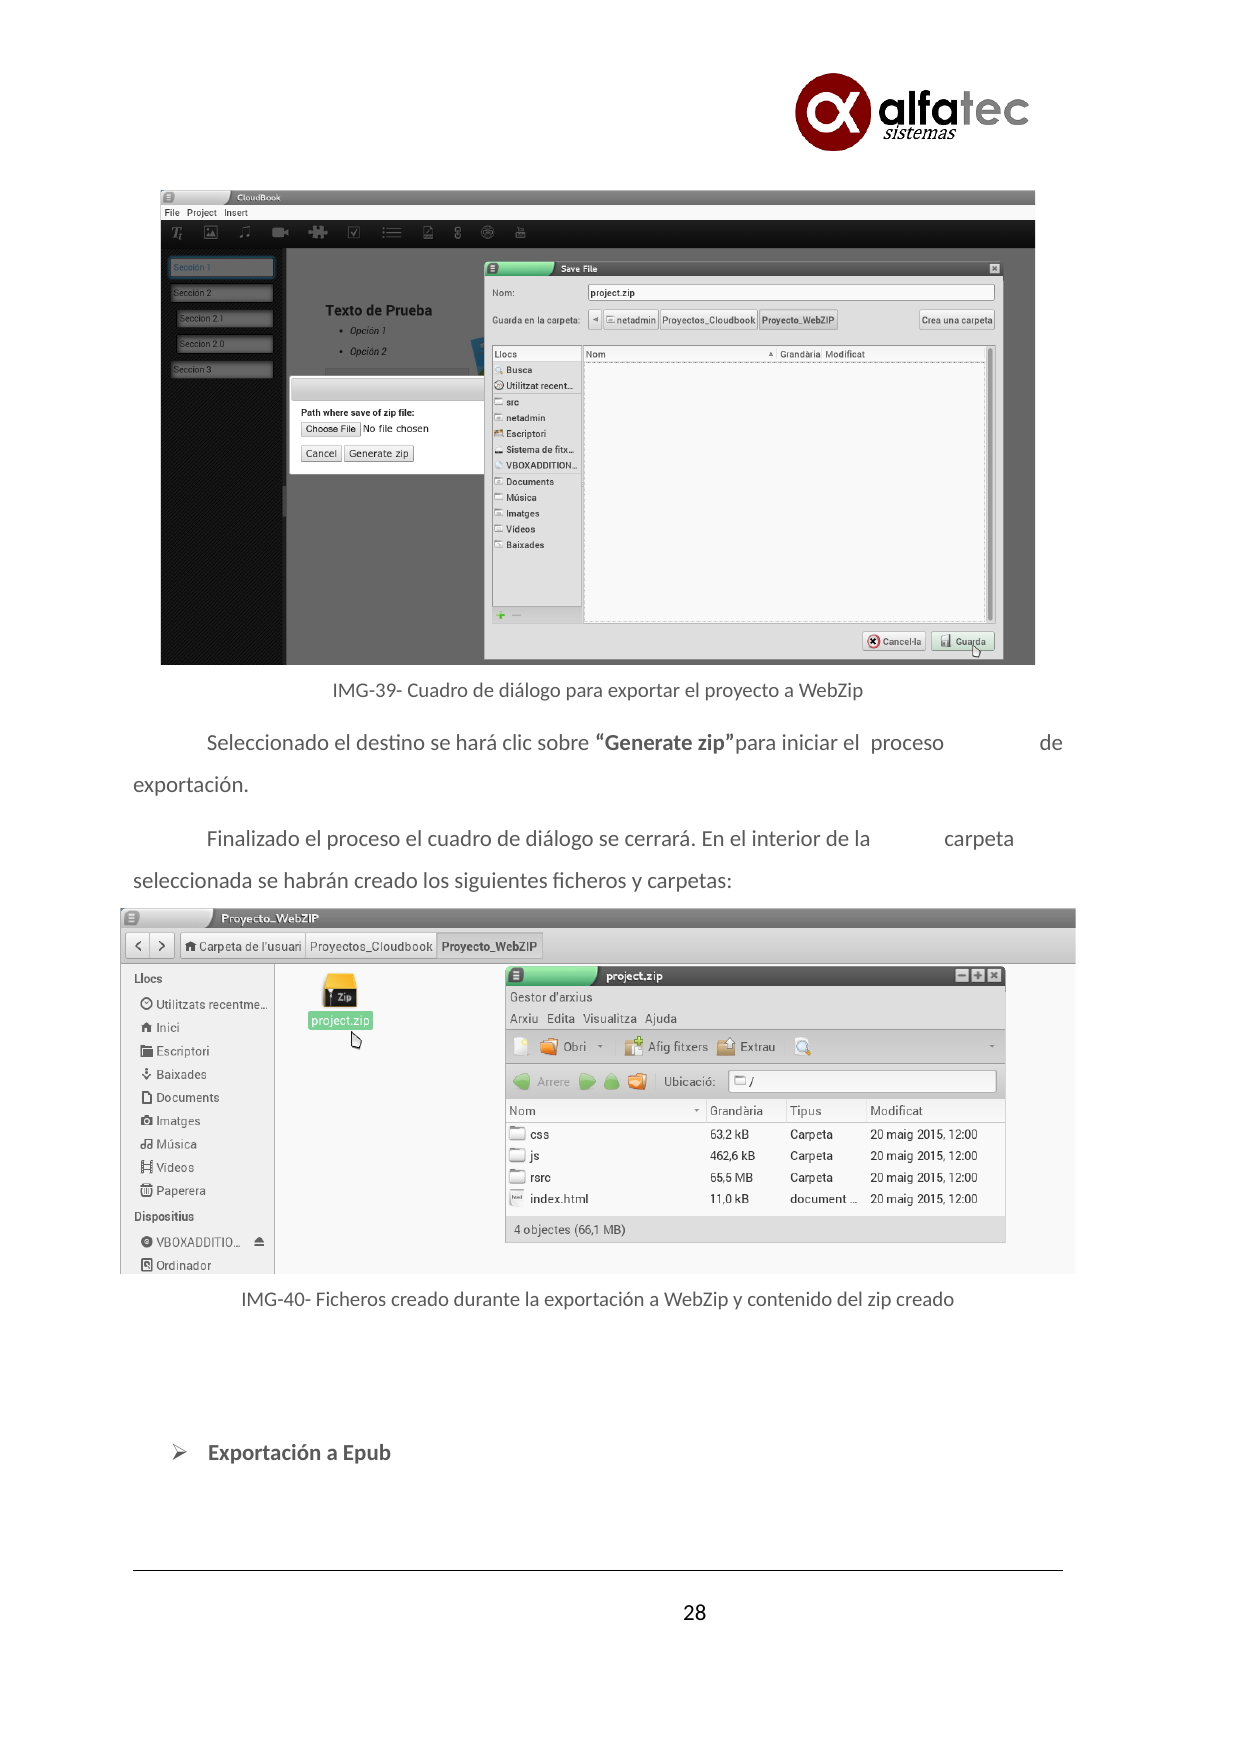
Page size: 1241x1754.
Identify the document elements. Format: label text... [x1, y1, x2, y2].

list Exportación a Epub [170, 1438, 1063, 1466]
text IMG-40- Ficheros creado durante la exportación a WebZip y contenido del zip creado [133, 1271, 1063, 1311]
text Seleccionado el destino se hará clic sobre “Generate zip”para iniciar el proceso de exportación. [133, 728, 1063, 798]
text Finalizado el proceso el cuadro de diálogo se cerrará. En el interior de la carpeta seleccionada se habrán creado los siguientes ficheros y carpetas: [133, 824, 1063, 894]
text IMG-39- Cuadro de diálogo para exportar el proyecto a WebZip [133, 191, 1063, 703]
picture [795, 73, 1031, 151]
picture [160, 190, 1036, 665]
